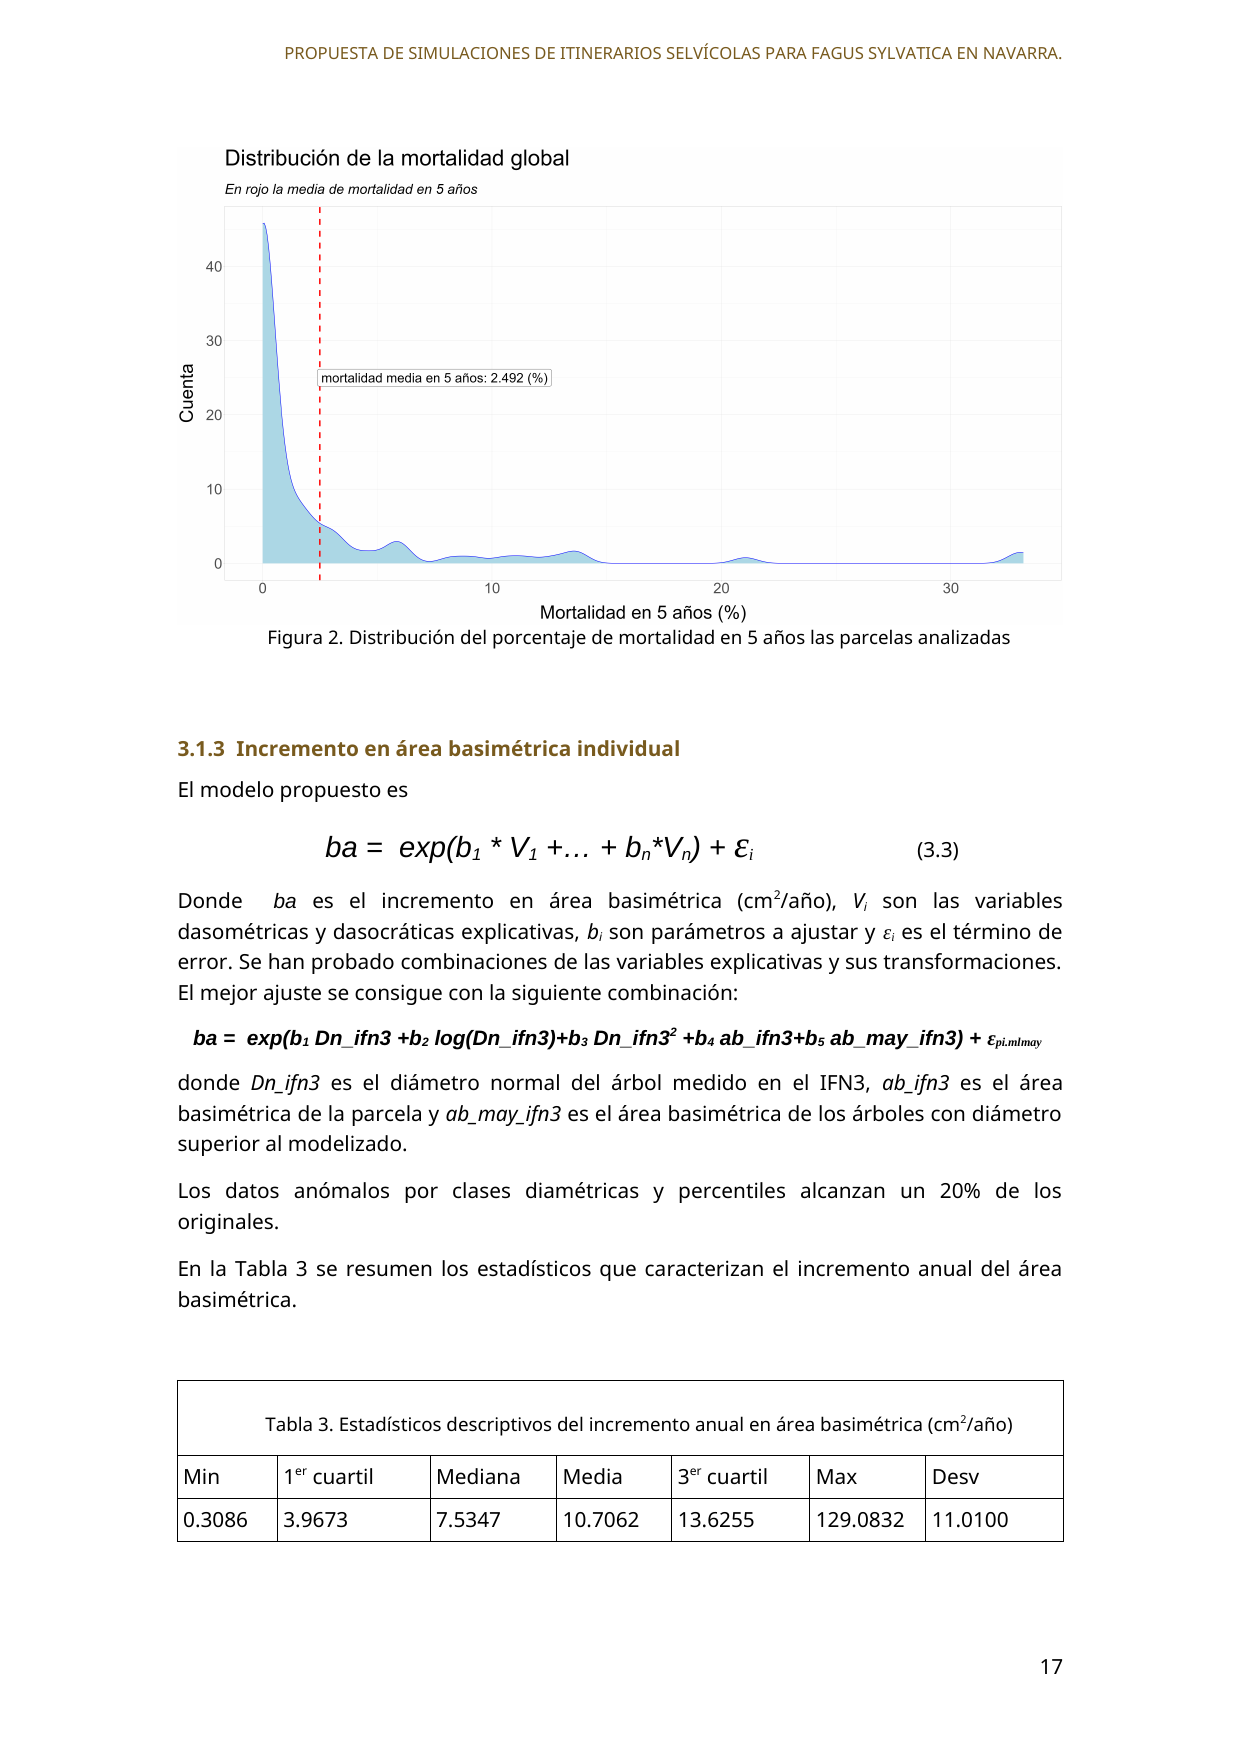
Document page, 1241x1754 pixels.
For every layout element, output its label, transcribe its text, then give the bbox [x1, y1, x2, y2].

table_header Estadísticos descriptivos del incremento anual en área basimétrica (cm2/año) [178, 1381, 1063, 1455]
table_cell 3er cuartil [672, 1456, 809, 1498]
table_cell 1er cuartil [278, 1456, 430, 1498]
table_cell 3.9673 [278, 1499, 430, 1541]
table_cell Desv [926, 1456, 1063, 1498]
table_cell Min [178, 1456, 277, 1498]
subtitle Incremento en área basimétrica individual [177, 734, 1063, 763]
table_cell 10.7062 [557, 1499, 671, 1541]
text En la Tabla 3 se resumen los estadísticos que caracterizan el incremento anual del área basimétrica. [177, 1254, 1063, 1313]
text ba = exp(b1 * V1 +… + bn*Vn) + εi (3.3) [177, 823, 1063, 866]
table_cell 13.6255 [672, 1499, 809, 1541]
table_cell 11.0100 [926, 1499, 1063, 1541]
table_cell 7.5347 [431, 1499, 556, 1541]
text Los datos anómalos por clases diamétricas y percentiles alcanzan un 20% de los originales. [177, 1177, 1063, 1236]
picture [177, 147, 1063, 625]
text El modelo propuesto es [177, 775, 1063, 804]
text ba = exp(b1 Dn_ifn3 +b2 log(Dn_ifn3)+b3 Dn_ifn32 +b4 ab_ifn3+b5 ab_may_ifn3) + εpi.mlmay [177, 1025, 1063, 1049]
text Donde ba es el incremento en área basimétrica (cm2/año), Vi son las variables dasométricas y dasocráticas explicativas, bi son parámetros a ajustar y εi es el término de error. Se han probado combinaciones de las variables explicativas y sus transformaciones. El mejor ajuste se consigue con la siguiente combinación: [177, 886, 1063, 1006]
text donde Dn_ifn3 es el diámetro normal del árbol medido en el IFN3, ab_ifn3 es el área basimétrica de la parcela y ab_may_ifn3 es el área basimétrica de los árboles con diámetro superior al modelizado. [177, 1068, 1063, 1158]
table_cell Mediana [431, 1456, 556, 1498]
table_cell Media [557, 1456, 671, 1498]
table_cell 0.3086 [178, 1499, 277, 1541]
list Distribución del porcentaje de mortalidad en 5 años las parcelas analizadas [215, 625, 1063, 650]
table_cell Max [810, 1456, 925, 1498]
table_cell 129.0832 [810, 1499, 925, 1541]
